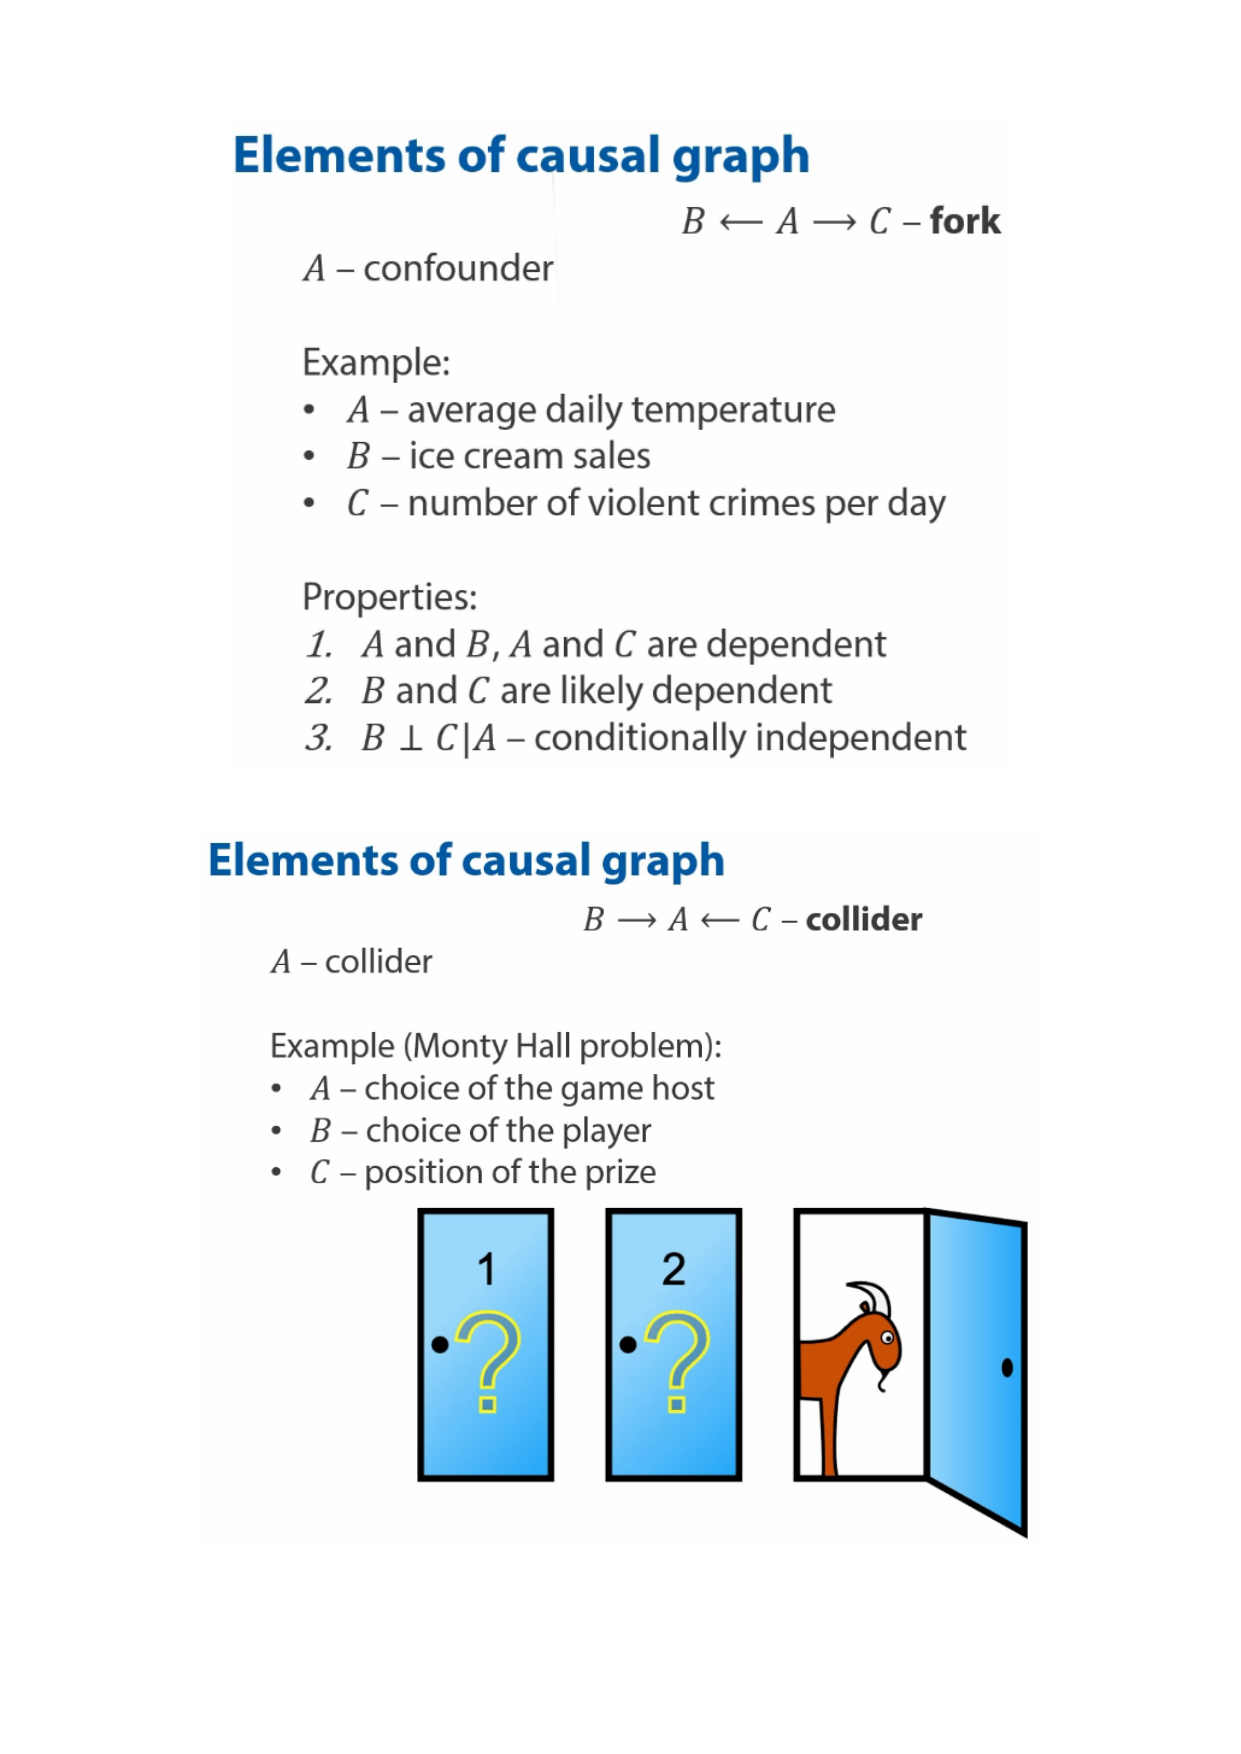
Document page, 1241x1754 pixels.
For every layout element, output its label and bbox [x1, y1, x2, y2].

picture [198, 829, 1042, 1546]
picture [229, 118, 1011, 772]
